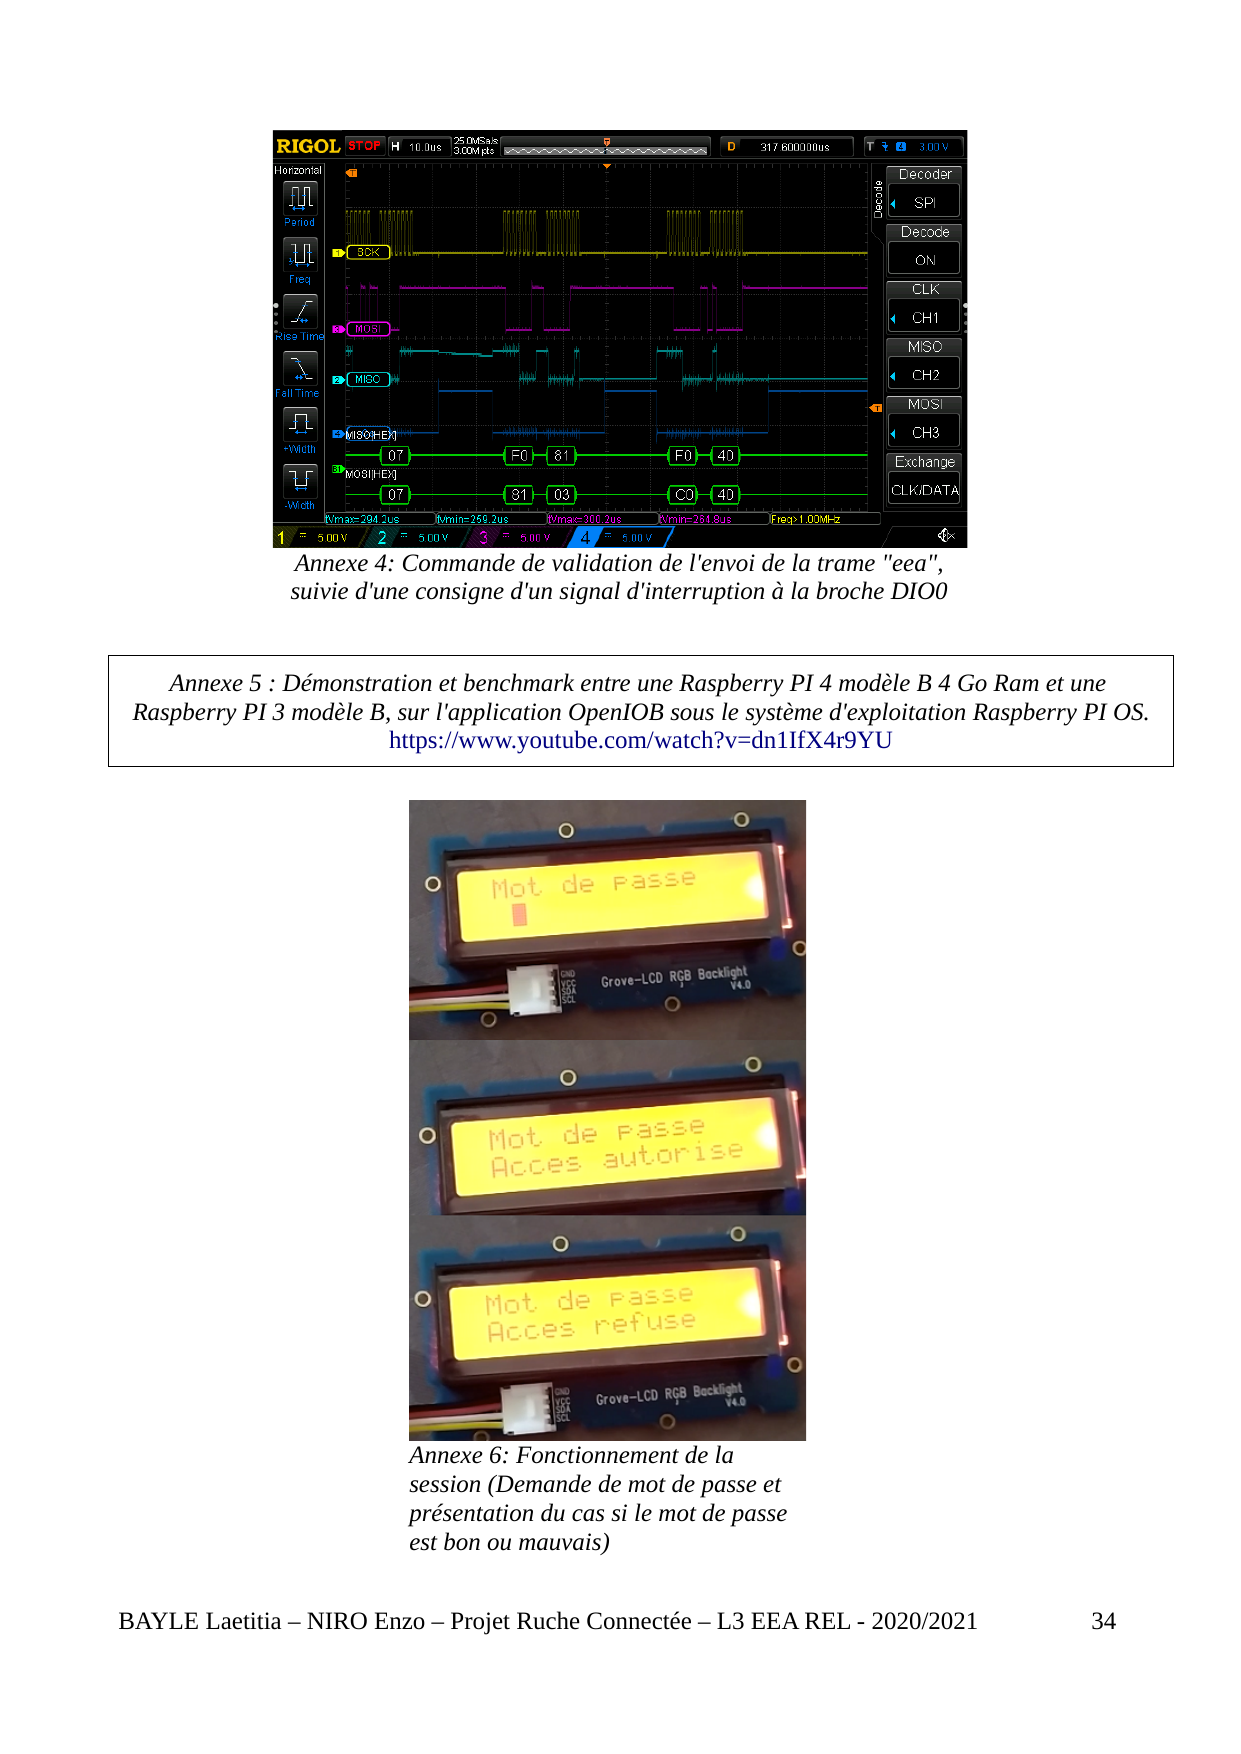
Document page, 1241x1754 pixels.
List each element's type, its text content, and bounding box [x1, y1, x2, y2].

text Annexe 4: Commande de validation de l'envoi de la trame "eea", suivie d'une consigne d'un signal d'interruption à la broche DIO0 [273, 548, 967, 605]
picture [409, 800, 807, 1441]
picture [272, 130, 968, 548]
text Annexe 6: Fonctionnement de la session (Demande de mot de passe et présentation du cas si le mot de passe est bon ou mauvais) [409, 1441, 806, 1556]
